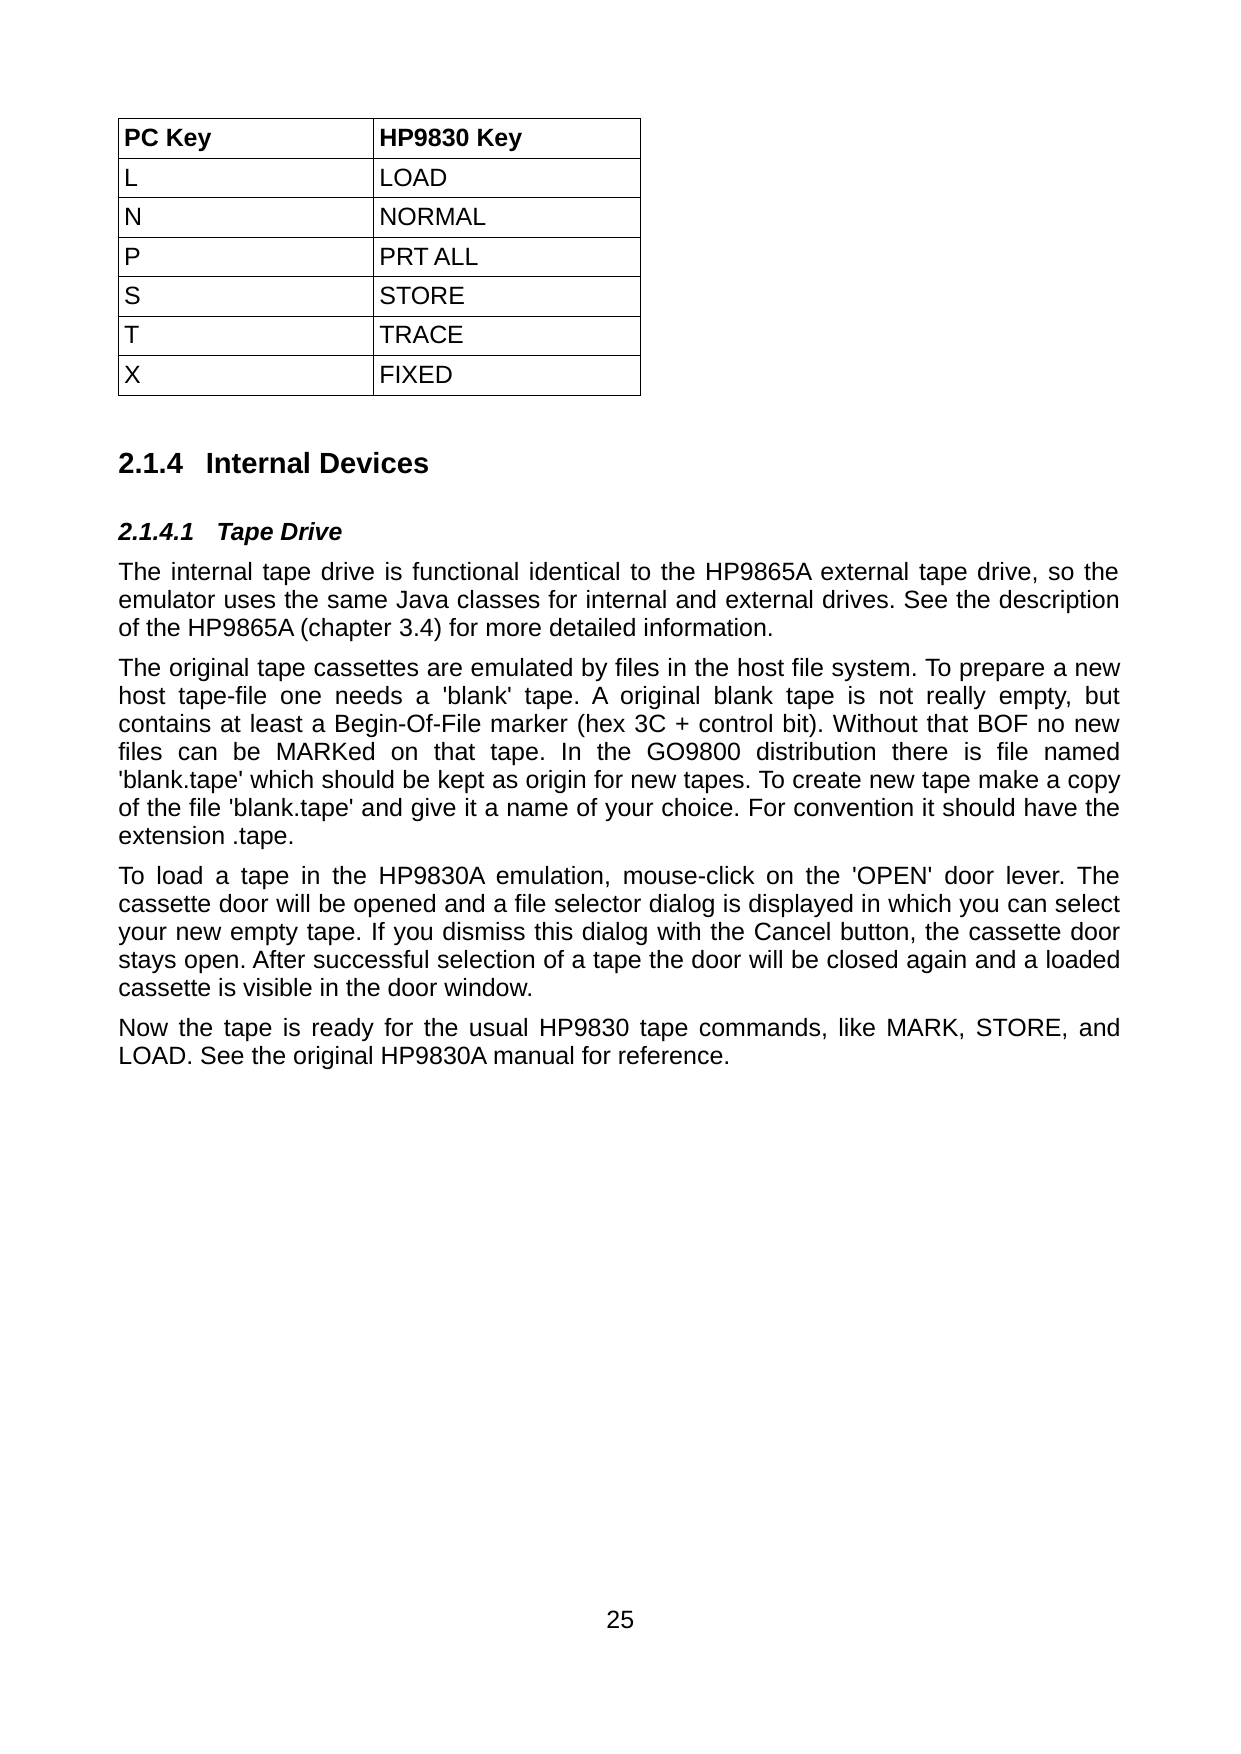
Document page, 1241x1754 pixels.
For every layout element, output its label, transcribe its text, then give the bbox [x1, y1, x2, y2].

table_cell LOAD [374, 159, 640, 197]
text To load a tape in the HP9830A emulation, mouse-click on the 'OPEN' door lever. The cassette door will be opened and a file selector dialog is displayed in which you can select your new empty tape. If you dismiss this dialog with the Cancel button, the cassette door stays open. After successful selection of a tape the door will be closed again and a loaded cassette is visible in the door window. [118, 862, 1122, 1002]
text The internal tape drive is functional identical to the HP9865A external tape drive, so the emulator uses the same Java classes for internal and external drives. See the description of the HP9865A (chapter 3.4) for more detailed information. [118, 558, 1122, 642]
table_cell PRT ALL [374, 238, 640, 276]
table_cell L [119, 159, 373, 197]
text The original tape cassettes are emulated by files in the host file system. To prepare a new host tape-file one needs a 'blank' tape. A original blank tape is not really empty, but contains at least a Begin-Of-File marker (hex 3C + control bit). Without that BOF no new files can be MARKed on that tape. In the GO9800 distribution there is file named 'blank.tape' which should be kept as origin for new tapes. To create new tape make a copy of the file 'blank.tape' and give it a name of your choice. For convention it should have the extension .tape. [118, 654, 1122, 849]
table_cell T [119, 317, 373, 355]
table_cell P [119, 238, 373, 276]
table_header PC Key [119, 119, 373, 158]
table_cell STORE [374, 277, 640, 316]
table_header HP9830 Key [374, 119, 640, 158]
table_cell TRACE [374, 317, 640, 355]
table_cell FIXED [374, 356, 640, 394]
table_cell N [119, 198, 373, 237]
subtitle Internal Devices [118, 447, 1122, 480]
text Now the tape is ready for the usual HP9830 tape commands, like MARK, STORE, and LOAD. See the original HP9830A manual for reference. [118, 1014, 1122, 1070]
subtitle Tape Drive [118, 518, 1122, 545]
table_cell S [119, 277, 373, 316]
table_cell NORMAL [374, 198, 640, 237]
table_cell X [119, 356, 373, 394]
